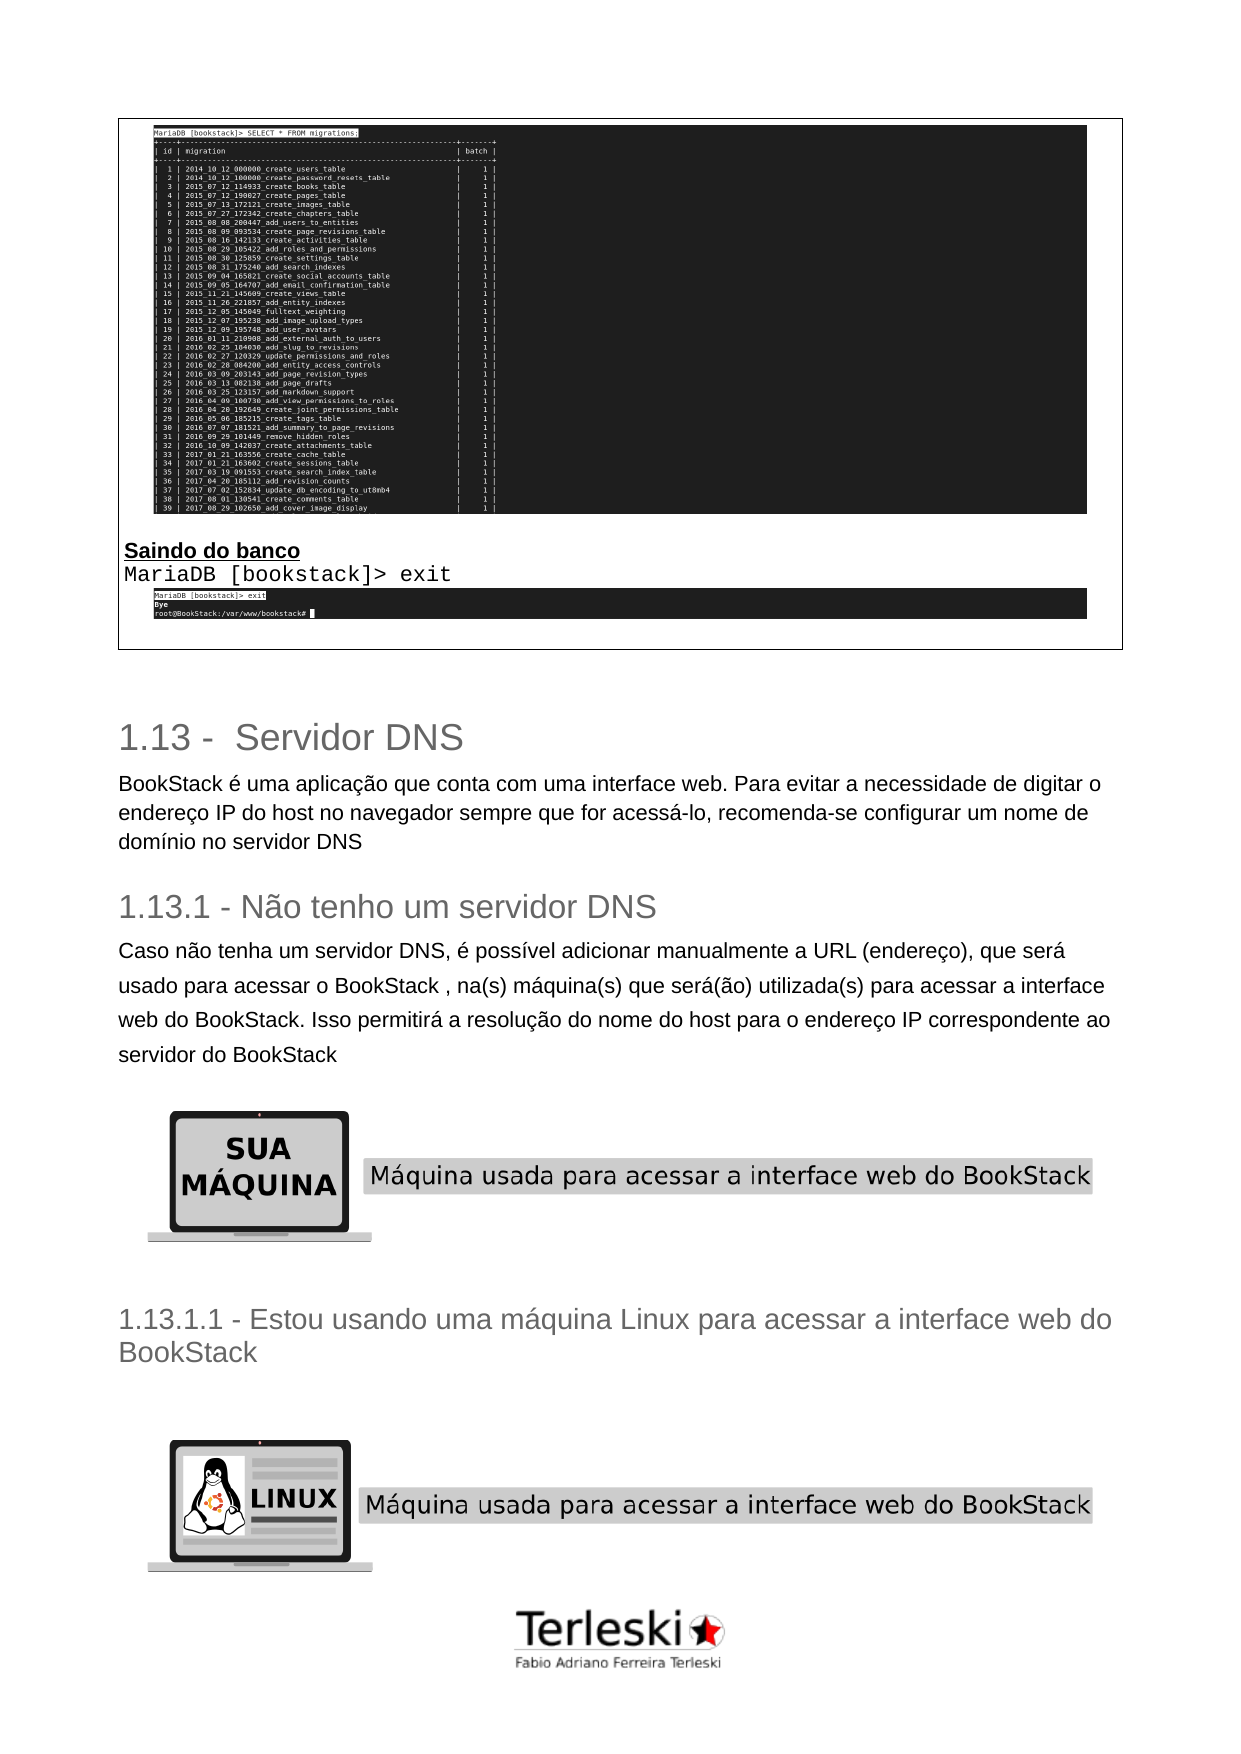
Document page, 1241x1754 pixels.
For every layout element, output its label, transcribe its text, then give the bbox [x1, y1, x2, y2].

picture [147, 1111, 1093, 1242]
subtitle 1.13 - Servidor DNS [118, 715, 1122, 758]
picture [513, 1607, 727, 1673]
subtitle 1.13.1 - Não tenho um servidor DNS [118, 887, 1122, 926]
text BookStack é uma aplicação que conta com uma interface web. Para evitar a necessidade de digitar o endereço IP do host no navegador sempre que for acessá-lo, recomenda-se configurar um nome de domínio no servidor DNS [118, 771, 1122, 854]
picture [147, 1440, 1093, 1572]
text Caso não tenha um servidor DNS, é possível adicionar manualmente a URL (endereço), que será usado para acessar o BookStack , na(s) máquina(s) que será(ão) utilizada(s) para acessar a interface web do BookStack. Isso permitirá a resolução do nome do host para o endereço IP correspondente ao servidor do BookStack [118, 938, 1122, 1067]
table_header Saindo do banco MariaDB [bookstack]> exit [119, 119, 1122, 649]
picture [153, 125, 1087, 514]
picture [153, 588, 1087, 619]
subtitle 1.13.1.1 - Estou usando uma máquina Linux para acessar a interface web do BookStack [118, 1302, 1122, 1369]
